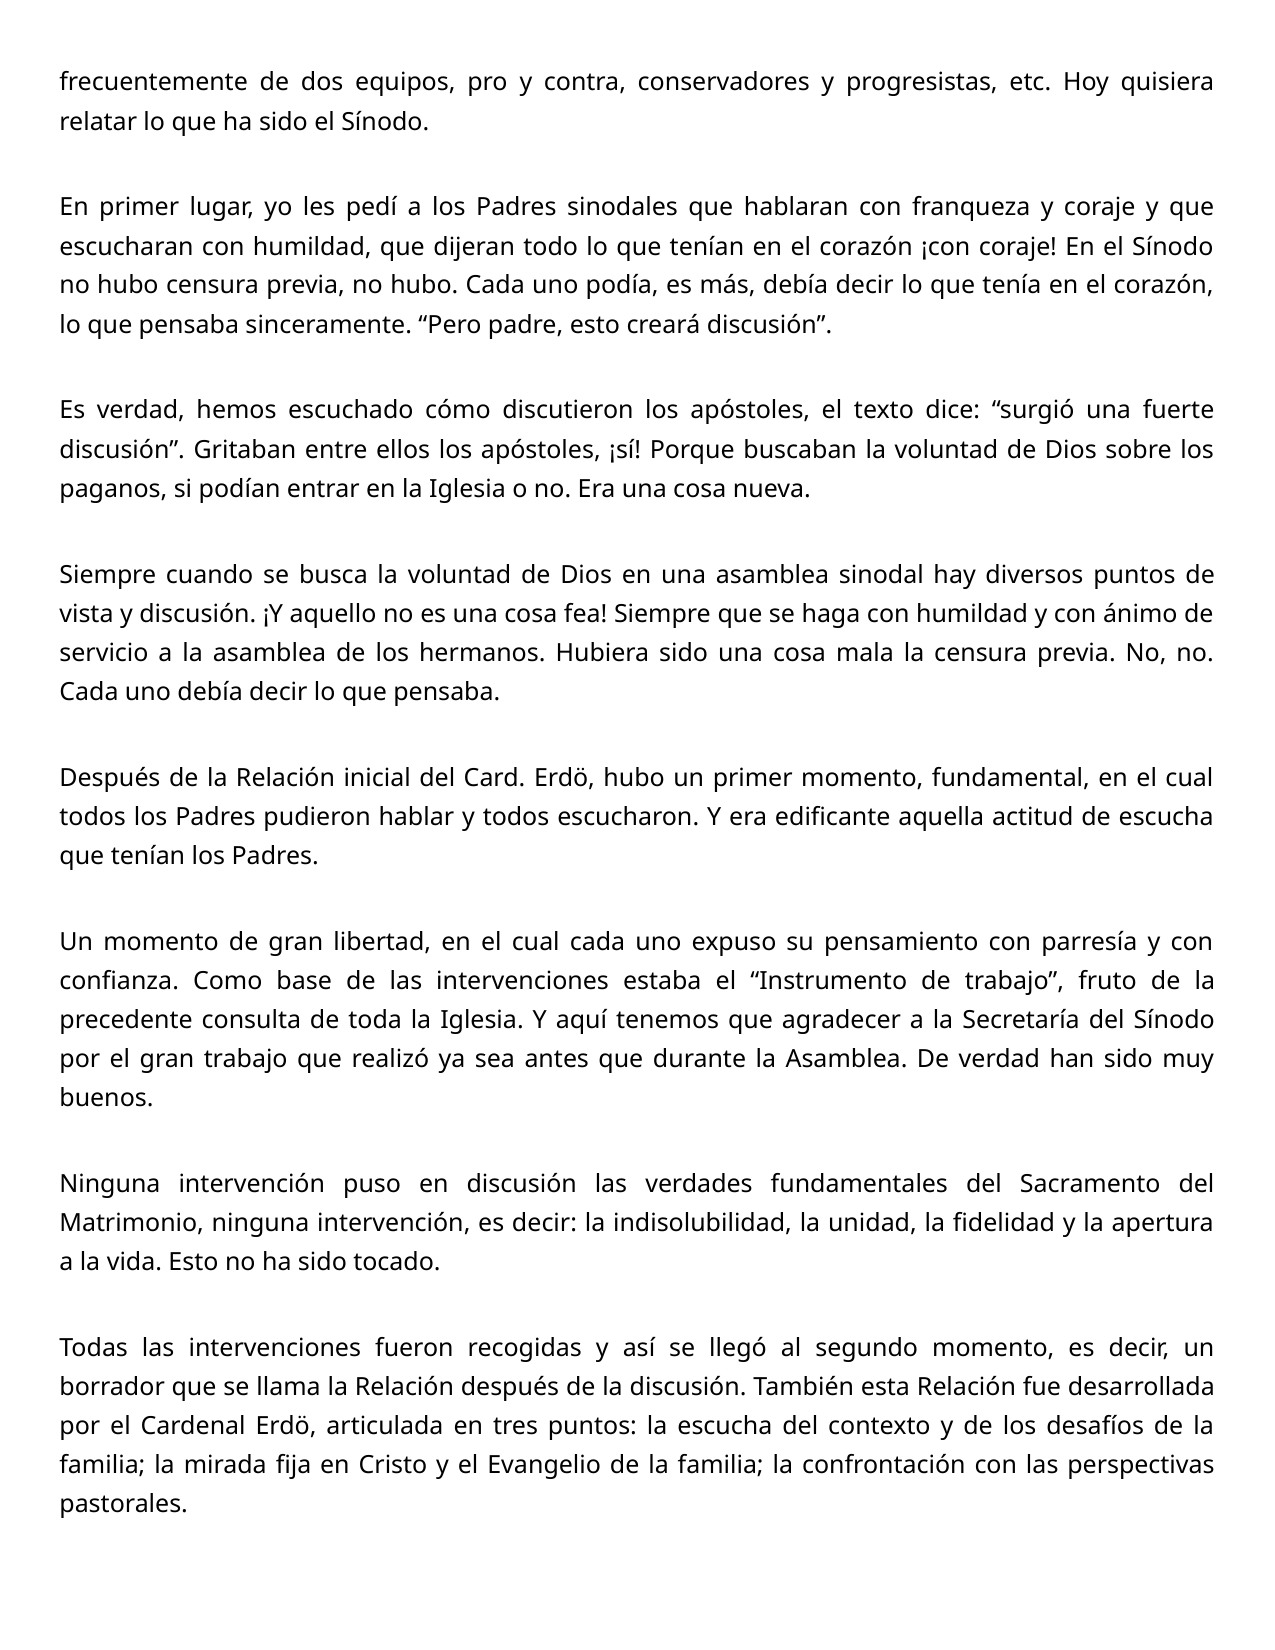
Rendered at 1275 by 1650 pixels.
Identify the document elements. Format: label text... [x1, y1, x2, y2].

text Es verdad, hemos escuchado cómo discutieron los apóstoles, el texto dice: “surgió una fuerte discusión”. Gritaban entre ellos los apóstoles, ¡sí! Porque buscaban la voluntad de Dios sobre los paganos, si podían entrar en la Iglesia o no. Era una cosa nueva. [59, 387, 1216, 504]
text frecuentemente de dos equipos, pro y contra, conservadores y progresistas, etc. Hoy quisiera relatar lo que ha sido el Sínodo. [59, 59, 1216, 137]
text Todas las intervenciones fueron recogidas y así se llegó al segundo momento, es decir, un borrador que se llama la Relación después de la discusión. También esta Relación fue desarrollada por el Cardenal Erdö, articulada en tres puntos: la escucha del contexto y de los desafíos de la familia; la mirada fija en Cristo y el Evangelio de la familia; la confrontación con las perspectivas pastorales. [59, 1325, 1216, 1520]
text En primer lugar, yo les pedí a los Padres sinodales que hablaran con franqueza y coraje y que escucharan con humildad, que dijeran todo lo que tenían en el corazón ¡con coraje! En el Sínodo no hubo censura previa, no hubo. Cada uno podía, es más, debía decir lo que tenía en el corazón, lo que pensaba sinceramente. “Pero padre, esto creará discusión”. [59, 184, 1216, 340]
text Siempre cuando se busca la voluntad de Dios en una asamblea sinodal hay diversos puntos de vista y discusión. ¡Y aquello no es una cosa fea! Siempre que se haga con humildad y con ánimo de servicio a la asamblea de los hermanos. Hubiera sido una cosa mala la censura previa. No, no. Cada uno debía decir lo que pensaba. [59, 551, 1216, 707]
text Un momento de gran libertad, en el cual cada uno expuso su pensamiento con parresía y con confianza. Como base de las intervenciones estaba el “Instrumento de trabajo”, fruto de la precedente consulta de toda la Iglesia. Y aquí tenemos que agradecer a la Secretaría del Sínodo por el gran trabajo que realizó ya sea antes que durante la Asamblea. De verdad han sido muy buenos. [59, 918, 1216, 1114]
text Después de la Relación inicial del Card. Erdö, hubo un primer momento, fundamental, en el cual todos los Padres pudieron hablar y todos escucharon. Y era edificante aquella actitud de escucha que tenían los Padres. [59, 754, 1216, 872]
text Ninguna intervención puso en discusión las verdades fundamentales del Sacramento del Matrimonio, ninguna intervención, es decir: la indisolubilidad, la unidad, la fidelidad y la apertura a la vida. Esto no ha sido tocado. [59, 1161, 1216, 1278]
